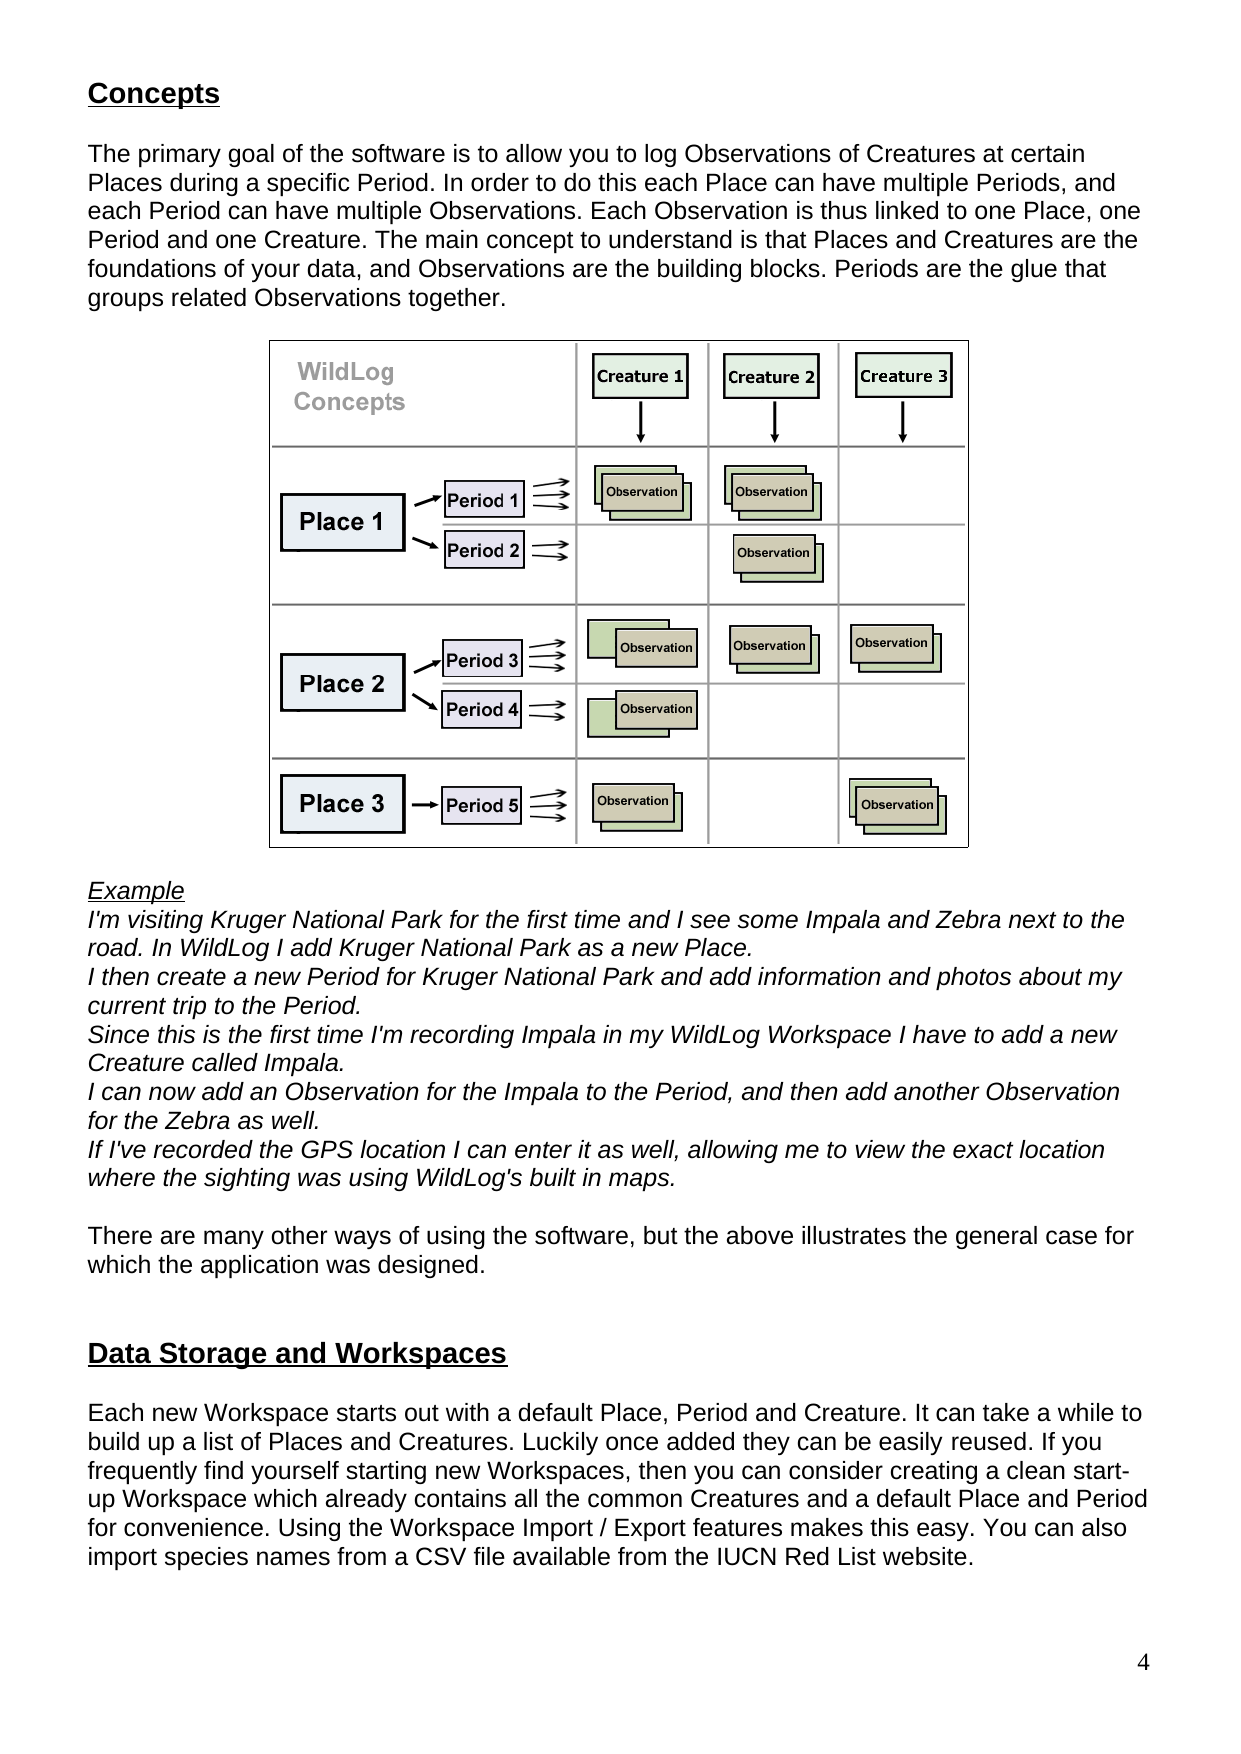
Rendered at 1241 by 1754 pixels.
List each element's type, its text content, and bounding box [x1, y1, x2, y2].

subtitle Data Storage and Workspaces [87, 1336, 1149, 1369]
text Example [87, 876, 1149, 904]
subtitle Concepts [87, 77, 1149, 110]
text I'm visiting Kruger National Park for the first time and I see some Impala and Zebra next to the road. In WildLog I add Kruger National Park as a new Place. [87, 904, 1149, 962]
text I can now add an Observation for the Impala to the Period, and then add another Observation for the Zebra as well. [87, 1077, 1149, 1134]
text If I've recorded the GPS location I can enter it as well, allowing me to view the exact location where the sighting was using WildLog's built in maps. [87, 1134, 1149, 1192]
text Each new Workspace starts out with a default Place, Period and Creature. It can take a while to build up a list of Places and Creatures. Luckily once added they can be easily reused. If you frequently find yourself starting new Workspaces, then you can consider creating a clean start-up Workspace which already contains all the common Creatures and a default Place and Period for convenience. Using the Workspace Import / Export features makes this easy. You can also import species names from a CSV file available from the IUCN Red List website. [87, 1398, 1149, 1571]
picture [272, 343, 965, 844]
text The primary goal of the software is to allow you to log Observations of Creatures at certain Places during a specific Period. In order to do this each Place can have multiple Periods, and each Period can have multiple Observations. Each Observation is thus linked to one Place, one Period and one Creature. The main concept to understand is that Places and Creatures are the foundations of your data, and Observations are the building blocks. Periods are the glue that groups related Observations together. [87, 139, 1149, 311]
text I then create a new Period for Kruger National Park and add information and photos about my current trip to the Period. [87, 962, 1149, 1019]
text There are many other ways of using the software, but the above illustrates the general case for which the application was designed. [87, 1221, 1149, 1278]
text Since this is the first time I'm recording Impala in my WildLog Workspace I have to add a new Creature called Impala. [87, 1019, 1149, 1077]
